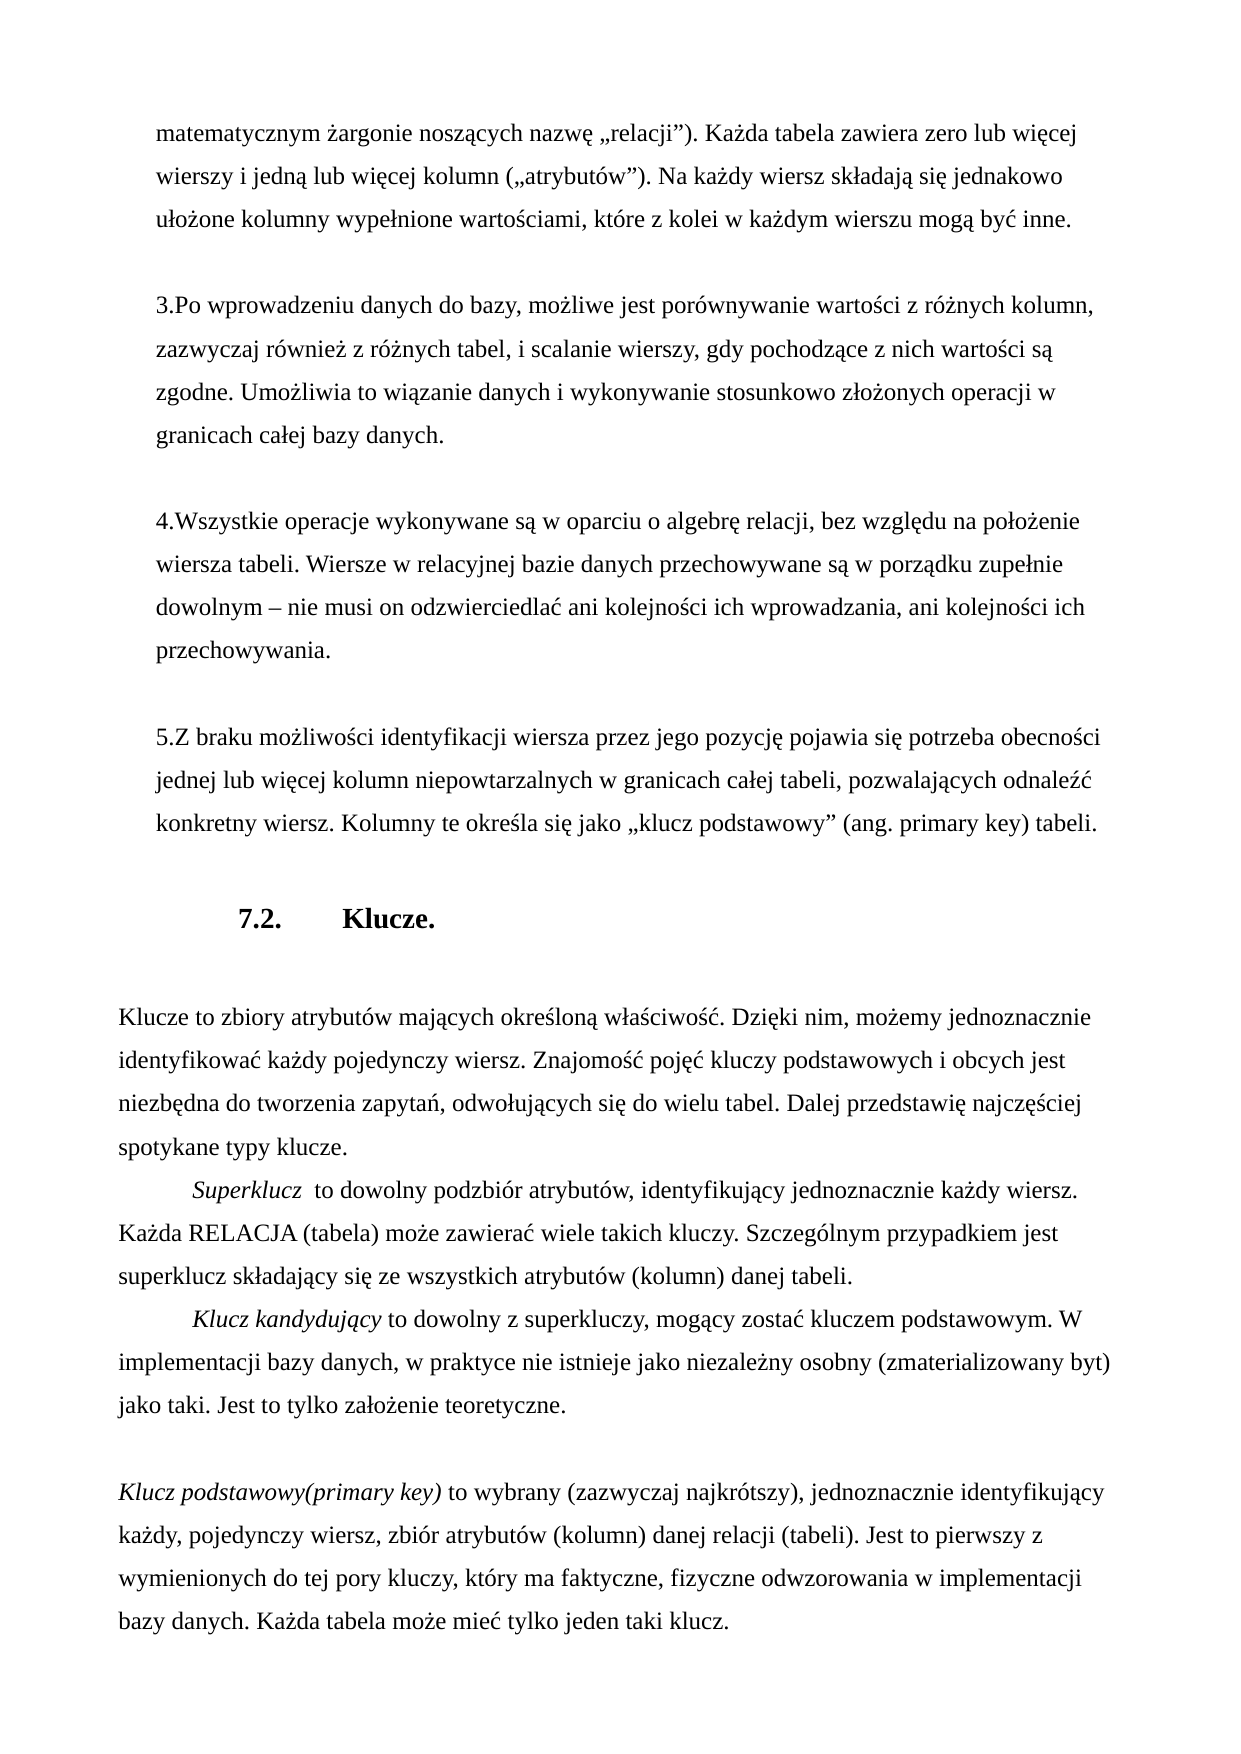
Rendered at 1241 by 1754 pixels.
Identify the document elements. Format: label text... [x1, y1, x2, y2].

list Z braku możliwości identyfikacji wiersza przez jego pozycję pojawia się potrzeba obecności jednej lub więcej kolumn niepowtarzalnych w granicach całej tabeli, pozwalających odnaleźć konkretny wiersz. Kolumny te określa się jako „klucz podstawowy” (ang. primary key) tabeli. [118, 722, 1122, 837]
list Wszystkie operacje wykonywane są w oparciu o algebrę relacji, bez względu na położenie wiersza tabeli. Wiersze w relacyjnej bazie danych przechowywane są w porządku zupełnie dowolnym – nie musi on odzwierciedlać ani kolejności ich wprowadzania, ani kolejności ich przechowywania. [118, 506, 1122, 664]
text Klucze to zbiory atrybutów mających określoną właściwość. Dzięki nim, możemy jednoznacznie identyfikować każdy pojedynczy wiersz. Znajomość pojęć kluczy podstawowych i obcych jest niezbędna do tworzenia zapytań, odwołujących się do wielu tabel. Dalej przedstawię najczęściej spotykane typy klucze. [118, 1002, 1122, 1160]
text Klucz kandydujący to dowolny z superkluczy, mogący zostać kluczem podstawowym. W implementacji bazy danych, w praktyce nie istnieje jako niezależny osobny (zmaterializowany byt) jako taki. Jest to tylko założenie teoretyczne. [118, 1304, 1122, 1419]
text Klucz podstawowy(primary key) to wybrany (zazwyczaj najkrótszy), jednoznacznie identyfikujący każdy, pojedynczy wiersz, zbiór atrybutów (kolumn) danej relacji (tabeli). Jest to pierwszy z wymienionych do tej pory kluczy, który ma faktyczne, fizyczne odwzorowania w implementacji bazy danych. Każda tabela może mieć tylko jeden taki klucz. [118, 1477, 1122, 1635]
list matematycznym żargonie noszących nazwę „relacji”). Każda tabela zawiera zero lub więcej wierszy i jedną lub więcej kolumn („atrybutów”). Na każdy wiersz składają się jednakowo ułożone kolumny wypełnione wartościami, które z kolei w każdym wierszu mogą być inne. [118, 118, 1122, 233]
list Klucze. [231, 902, 1122, 935]
text Superklucz to dowolny podzbiór atrybutów, identyfikujący jednoznacznie każdy wiersz. Każda RELACJA (tabela) może zawierać wiele takich kluczy. Szczególnym przypadkiem jest superklucz składający się ze wszystkich atrybutów (kolumn) danej tabeli. [118, 1175, 1122, 1290]
list Po wprowadzeniu danych do bazy, możliwe jest porównywanie wartości z różnych kolumn, zazwyczaj również z różnych tabel, i scalanie wierszy, gdy pochodzące z nich wartości są zgodne. Umożliwia to wiązanie danych i wykonywanie stosunkowo złożonych operacji w granicach całej bazy danych. [118, 291, 1122, 449]
